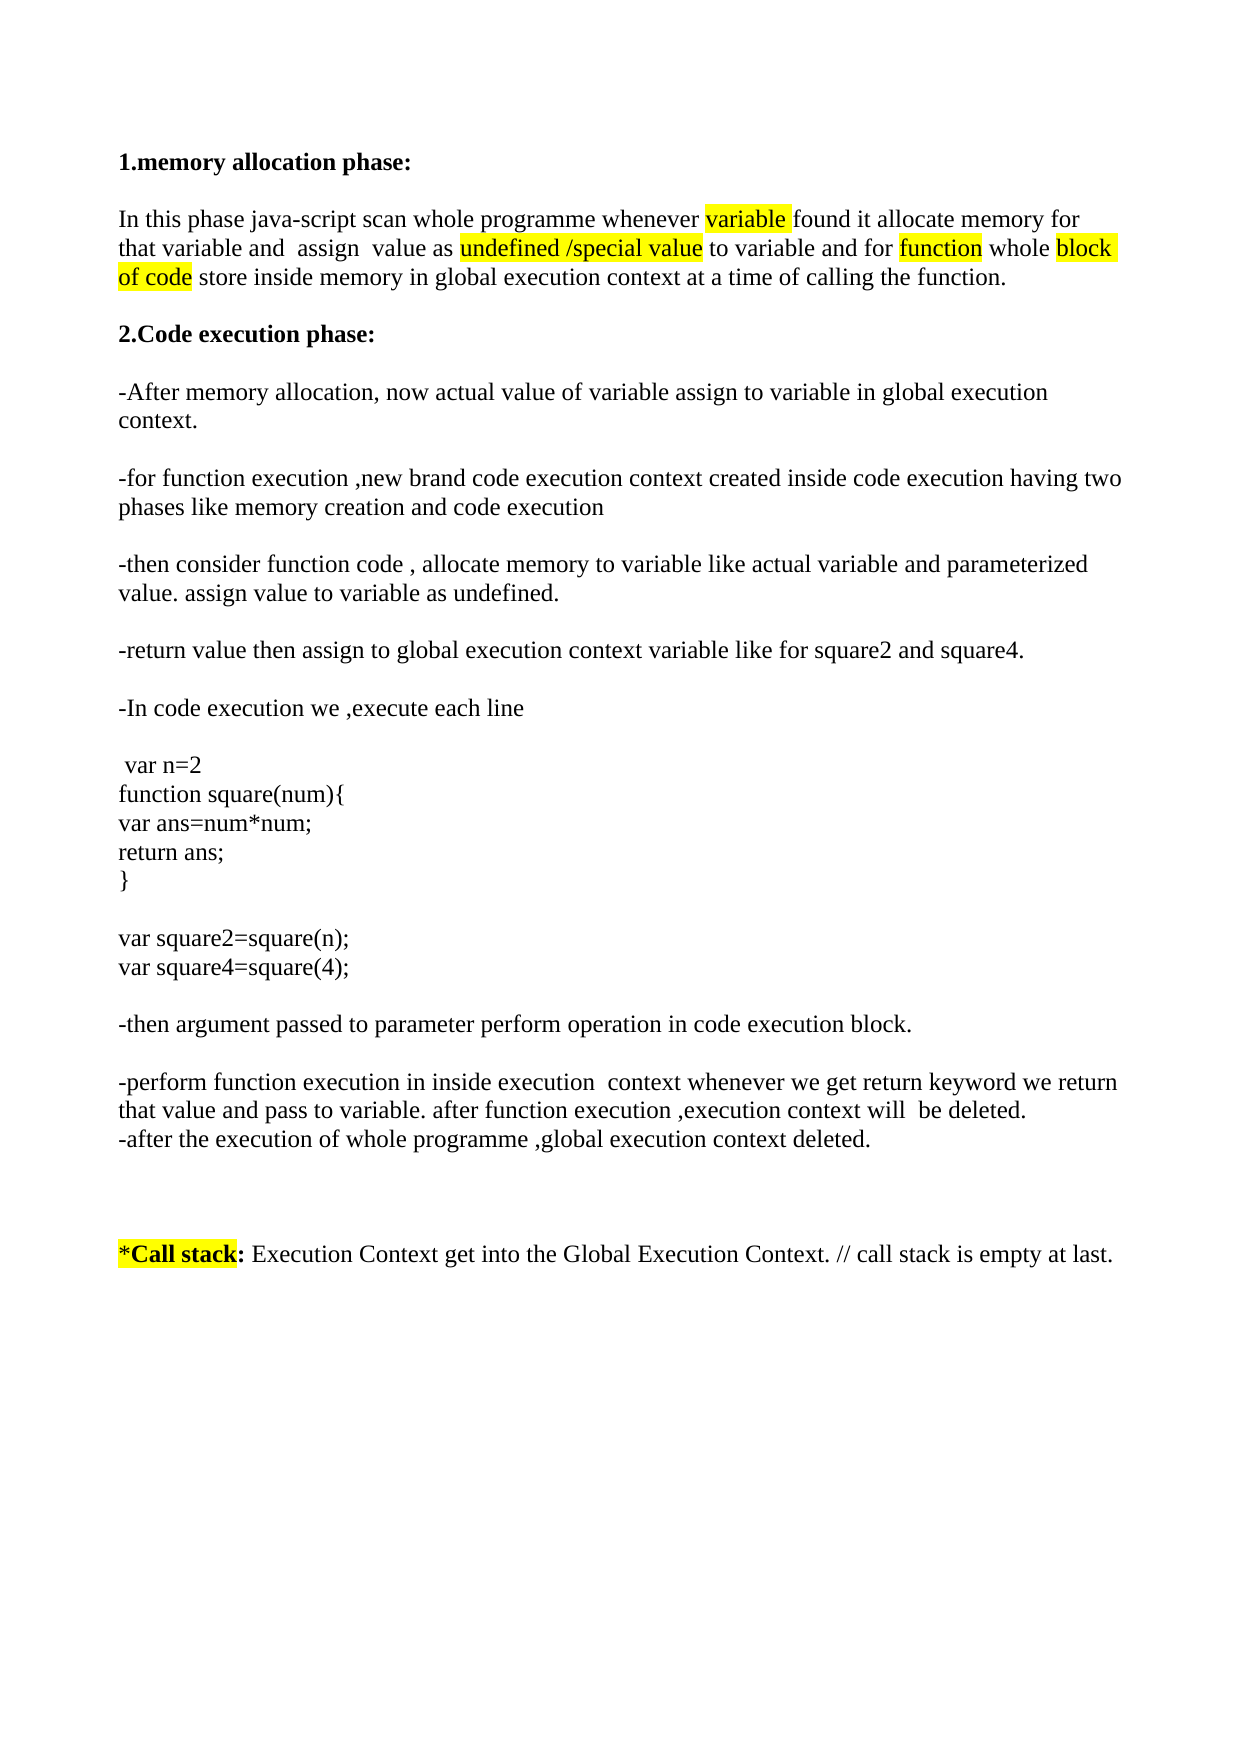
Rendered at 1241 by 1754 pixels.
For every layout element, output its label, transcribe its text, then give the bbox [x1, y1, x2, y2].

text -After memory allocation, now actual value of variable assign to variable in global execution context. [118, 377, 1122, 434]
text return ans; [118, 837, 1122, 866]
text var n=2 [118, 751, 1122, 779]
text var ans=num*num; [118, 808, 1122, 837]
text var square2=square(n); [118, 923, 1122, 952]
text -for function execution ,new brand code execution context created inside code execution having two phases like memory creation and code execution [118, 463, 1122, 521]
text 1.memory allocation phase: [118, 147, 1122, 176]
text -then argument passed to parameter perform operation in code execution block. [118, 1009, 1122, 1038]
text -after the execution of whole programme ,global execution context deleted. [118, 1124, 1122, 1153]
text -perform function execution in inside execution context whenever we get return keyword we return that value and pass to variable. after function execution ,execution context will be deleted. [118, 1067, 1122, 1124]
text var square4=square(4); [118, 952, 1122, 981]
text -then consider function code , allocate memory to variable like actual variable and parameterized value. assign value to variable as undefined. [118, 549, 1122, 607]
text *Call stack: Execution Context get into the Global Execution Context. // call stack is empty at last. [118, 1239, 1122, 1268]
text } [118, 866, 1122, 894]
text 2.Code execution phase: [118, 319, 1122, 348]
text function square(num){ [118, 779, 1122, 808]
text -In code execution we ,execute each line [118, 693, 1122, 722]
text In this phase java-script scan whole programme whenever variable found it allocate memory for that variable and assign value as undefined /special value to variable and for function whole block of code store inside memory in global execution context at a time of calling the function. [118, 204, 1122, 291]
text -return value then assign to global execution context variable like for square2 and square4. [118, 636, 1122, 664]
